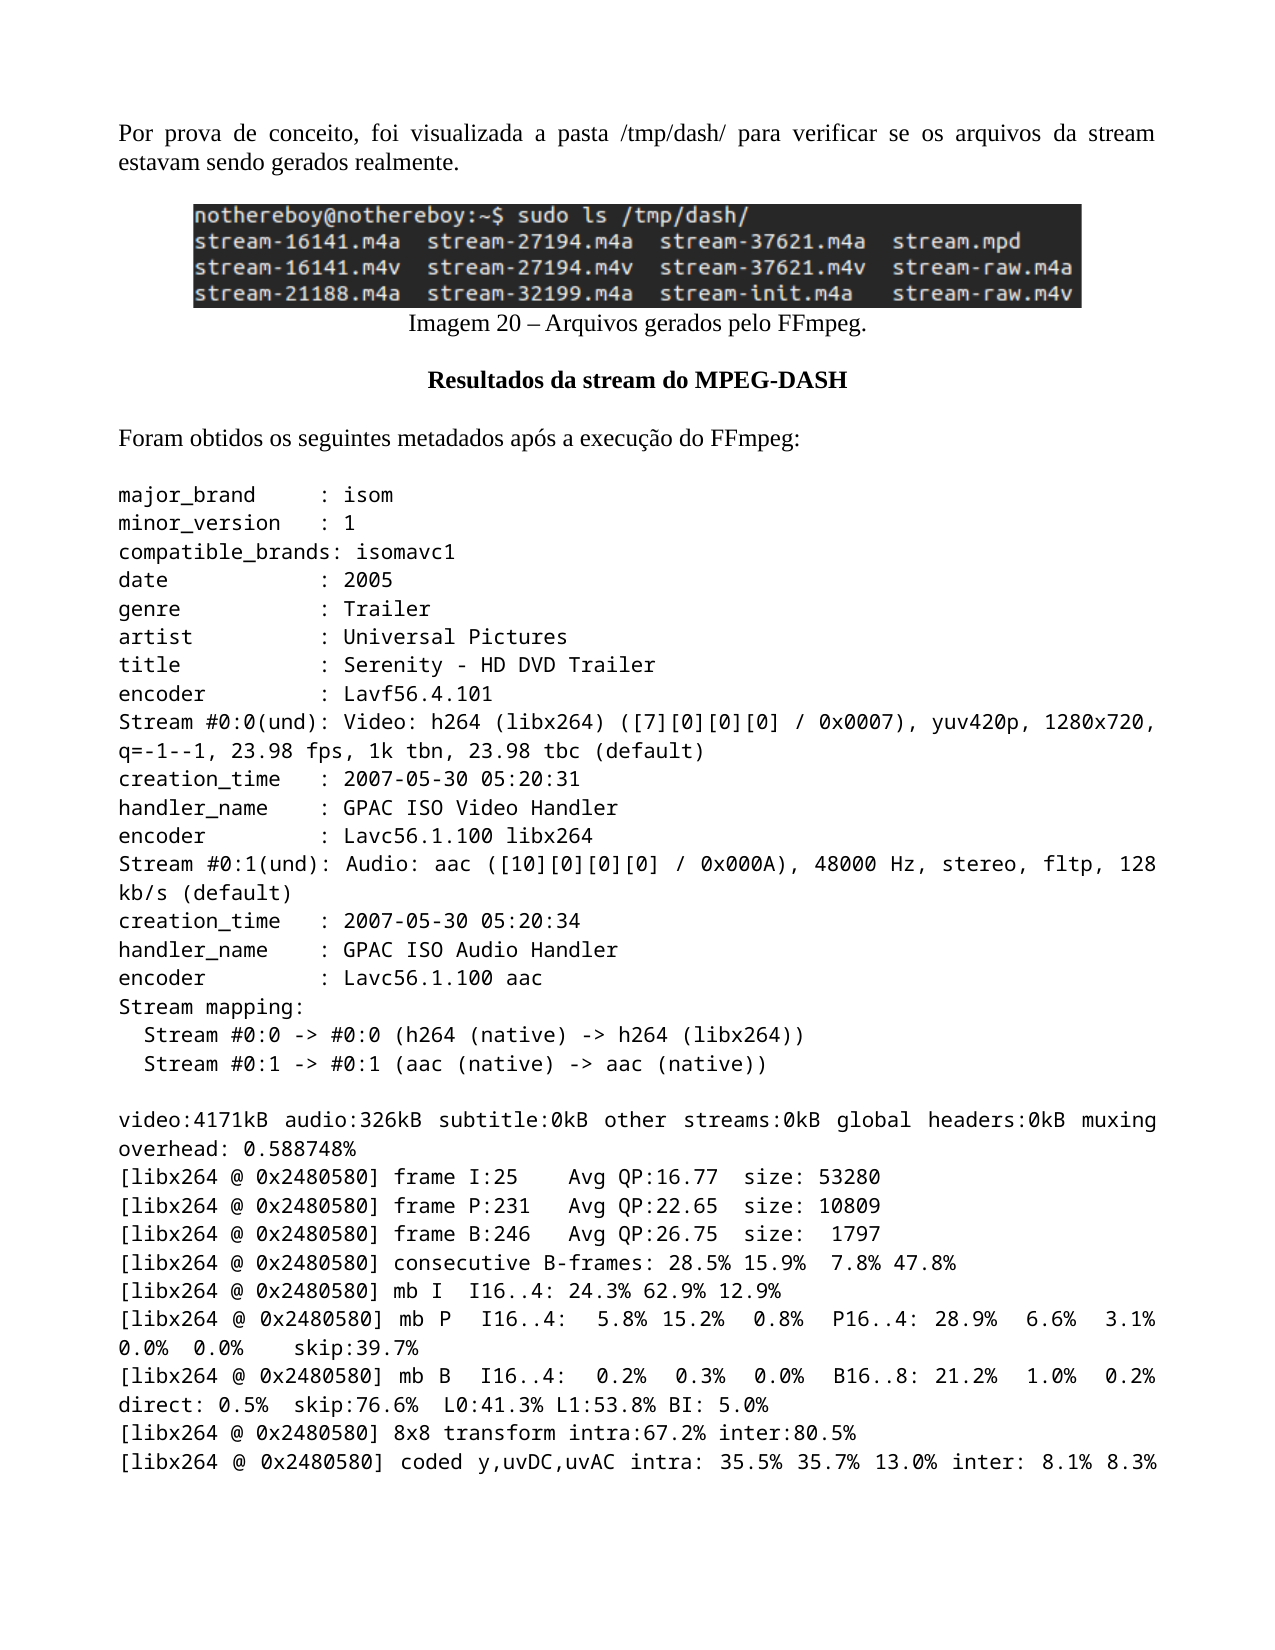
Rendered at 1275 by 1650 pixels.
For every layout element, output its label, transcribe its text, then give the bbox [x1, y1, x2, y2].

text Stream mapping: [118, 992, 1157, 1020]
text [libx264 @ 0x2480580] frame B:246 Avg QP:26.75 size: 1797 [118, 1219, 1157, 1248]
text major_brand : isom [118, 480, 1157, 508]
text creation_time : 2007-05-30 05:20:34 [118, 906, 1157, 935]
text Foram obtidos os seguintes metadados após a execução do FFmpeg: [118, 423, 1157, 451]
text Stream #0:0(und): Video: h264 (libx264) ([7][0][0][0] / 0x0007), yuv420p, 1280x720, q=-1--1, 23.98 fps, 1k tbn, 23.98 tbc (default) [118, 707, 1157, 764]
text [libx264 @ 0x2480580] mb B I16..4: 0.2% 0.3% 0.0% B16..8: 21.2% 1.0% 0.2% direct: 0.5% skip:76.6% L0:41.3% L1:53.8% BI: 5.0% [118, 1361, 1157, 1418]
text creation_time : 2007-05-30 05:20:31 [118, 764, 1157, 793]
text Stream #0:0 -> #0:0 (h264 (native) -> h264 (libx264)) [118, 1020, 1157, 1049]
text artist : Universal Pictures [118, 622, 1157, 651]
picture [193, 204, 1082, 308]
text genre : Trailer [118, 594, 1157, 622]
text Stream #0:1(und): Audio: aac ([10][0][0][0] / 0x000A), 48000 Hz, stereo, fltp, 128 kb/s (default) [118, 849, 1157, 906]
text handler_name : GPAC ISO Video Handler [118, 793, 1157, 821]
text video:4171kB audio:326kB subtitle:0kB other streams:0kB global headers:0kB muxing overhead: 0.588748% [118, 1106, 1157, 1162]
text minor_version : 1 [118, 508, 1157, 537]
text [libx264 @ 0x2480580] consecutive B-frames: 28.5% 15.9% 7.8% 47.8% [118, 1248, 1157, 1276]
text [libx264 @ 0x2480580] coded y,uvDC,uvAC intra: 35.5% 35.7% 13.0% inter: 8.1% 8.3% [118, 1447, 1157, 1475]
text compatible_brands: isomavc1 [118, 537, 1157, 565]
text Resultados da stream do MPEG-DASH [118, 365, 1157, 394]
text title : Serenity - HD DVD Trailer [118, 651, 1157, 679]
text Stream #0:1 -> #0:1 (aac (native) -> aac (native)) [118, 1049, 1157, 1077]
text [libx264 @ 0x2480580] frame P:231 Avg QP:22.65 size: 10809 [118, 1191, 1157, 1219]
text [libx264 @ 0x2480580] mb I I16..4: 24.3% 62.9% 12.9% [118, 1276, 1157, 1304]
text Por prova de conceito, foi visualizada a pasta /tmp/dash/ para verificar se os arquivos da stream estavam sendo gerados realmente. [118, 118, 1157, 176]
text [libx264 @ 0x2480580] 8x8 transform intra:67.2% inter:80.5% [118, 1418, 1157, 1447]
text handler_name : GPAC ISO Audio Handler [118, 935, 1157, 963]
text encoder : Lavc56.1.100 libx264 [118, 821, 1157, 849]
text [libx264 @ 0x2480580] mb P I16..4: 5.8% 15.2% 0.8% P16..4: 28.9% 6.6% 3.1% 0.0% 0.0% skip:39.7% [118, 1304, 1157, 1361]
text encoder : Lavf56.4.101 [118, 679, 1157, 707]
text [libx264 @ 0x2480580] frame I:25 Avg QP:16.77 size: 53280 [118, 1162, 1157, 1191]
text date : 2005 [118, 565, 1157, 594]
text encoder : Lavc56.1.100 aac [118, 963, 1157, 992]
text Imagem 20 – Arquivos gerados pelo FFmpeg. [118, 204, 1157, 336]
